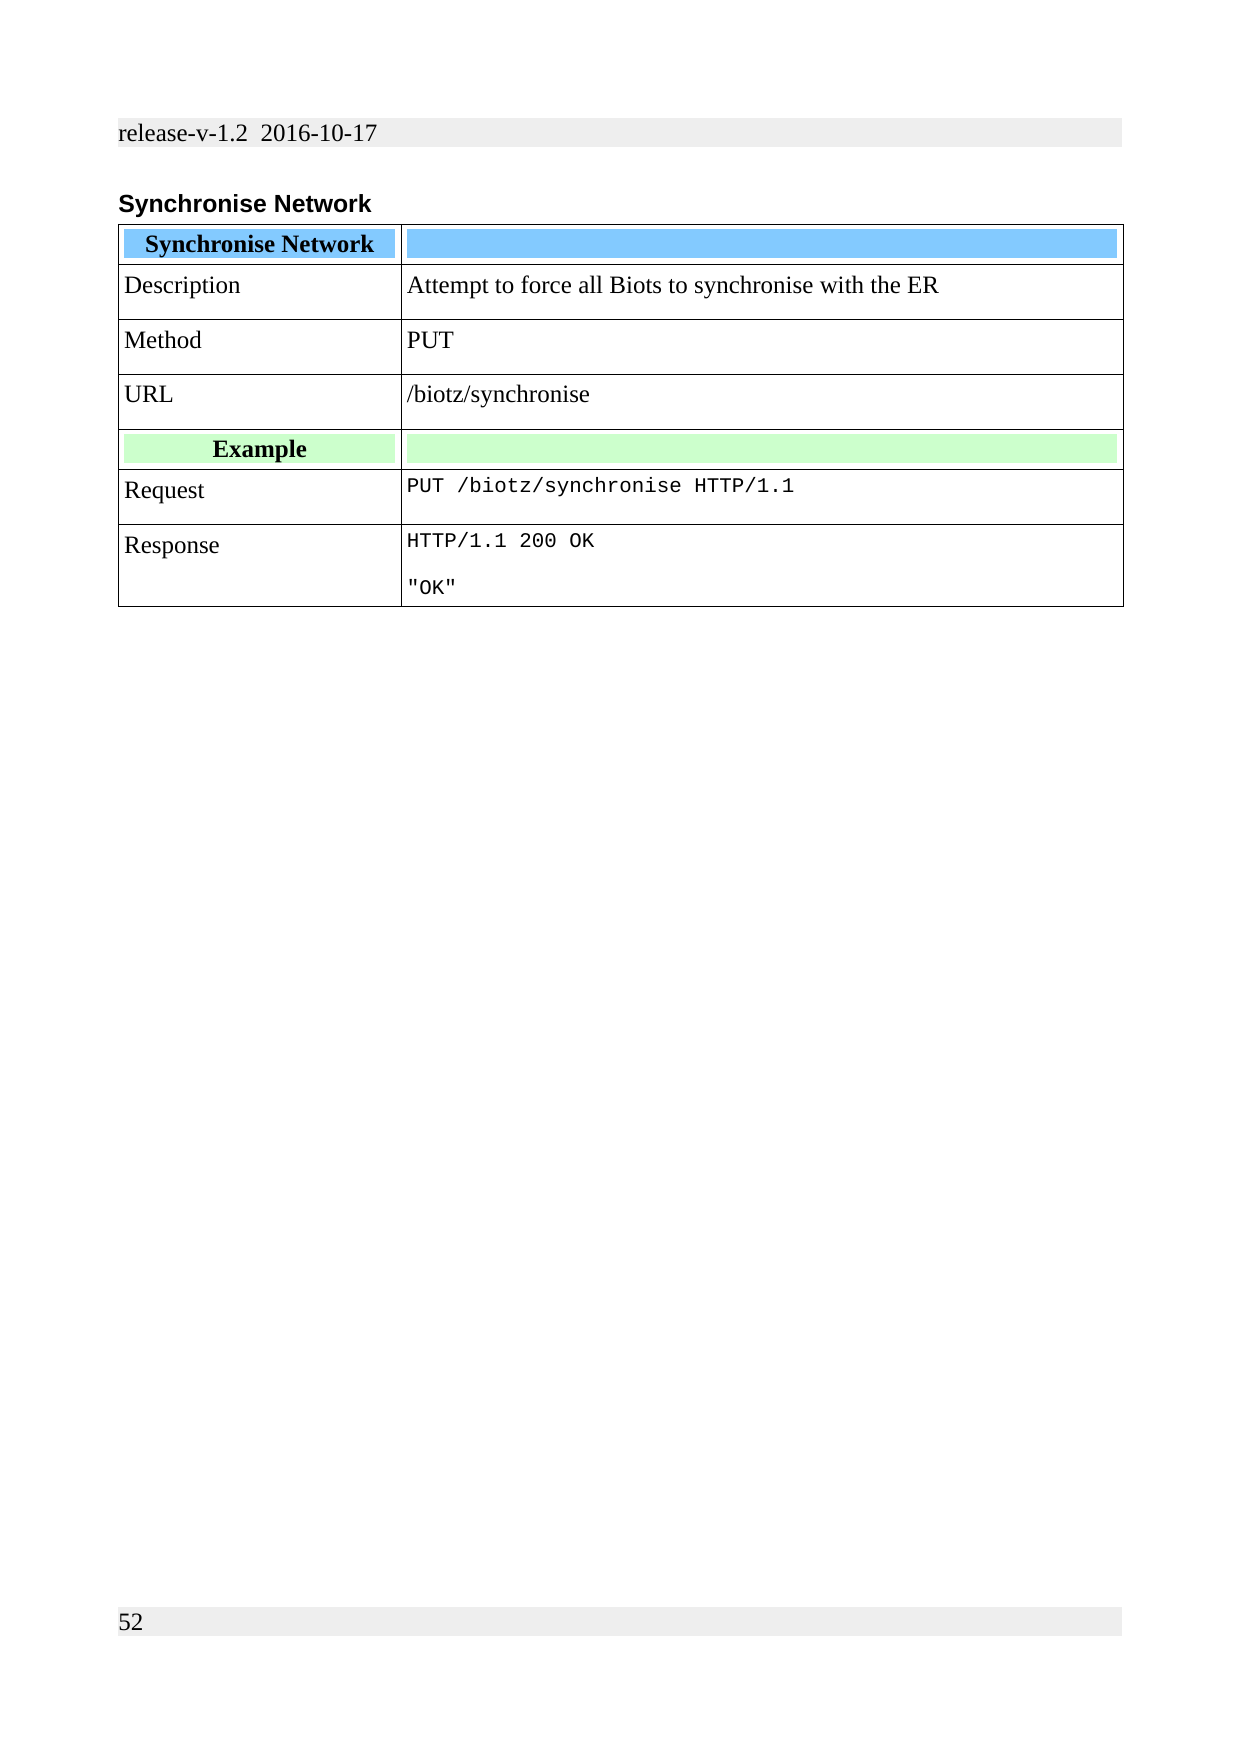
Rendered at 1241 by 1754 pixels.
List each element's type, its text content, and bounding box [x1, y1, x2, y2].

table_header Synchronise Network [119, 225, 401, 264]
table_cell Attempt to force all Biots to synchronise with the ER [402, 265, 1123, 319]
table_cell /biotz/synchronise [402, 375, 1123, 429]
table_cell Description [119, 265, 401, 319]
table_cell [402, 430, 1123, 469]
table_header PUT /biotz/synchronise HTTP/1.1 [402, 470, 1123, 524]
subtitle Synchronise Network [118, 189, 1122, 217]
table_cell Method [119, 320, 401, 374]
table_header Request [119, 470, 401, 524]
table_cell URL [119, 375, 401, 429]
table_cell PUT [402, 320, 1123, 374]
table_cell Response [119, 525, 401, 606]
table_cell HTTP/1.1 200 OK "OK" [402, 525, 1123, 606]
table_header [402, 225, 1123, 264]
table_cell Example [119, 430, 401, 469]
